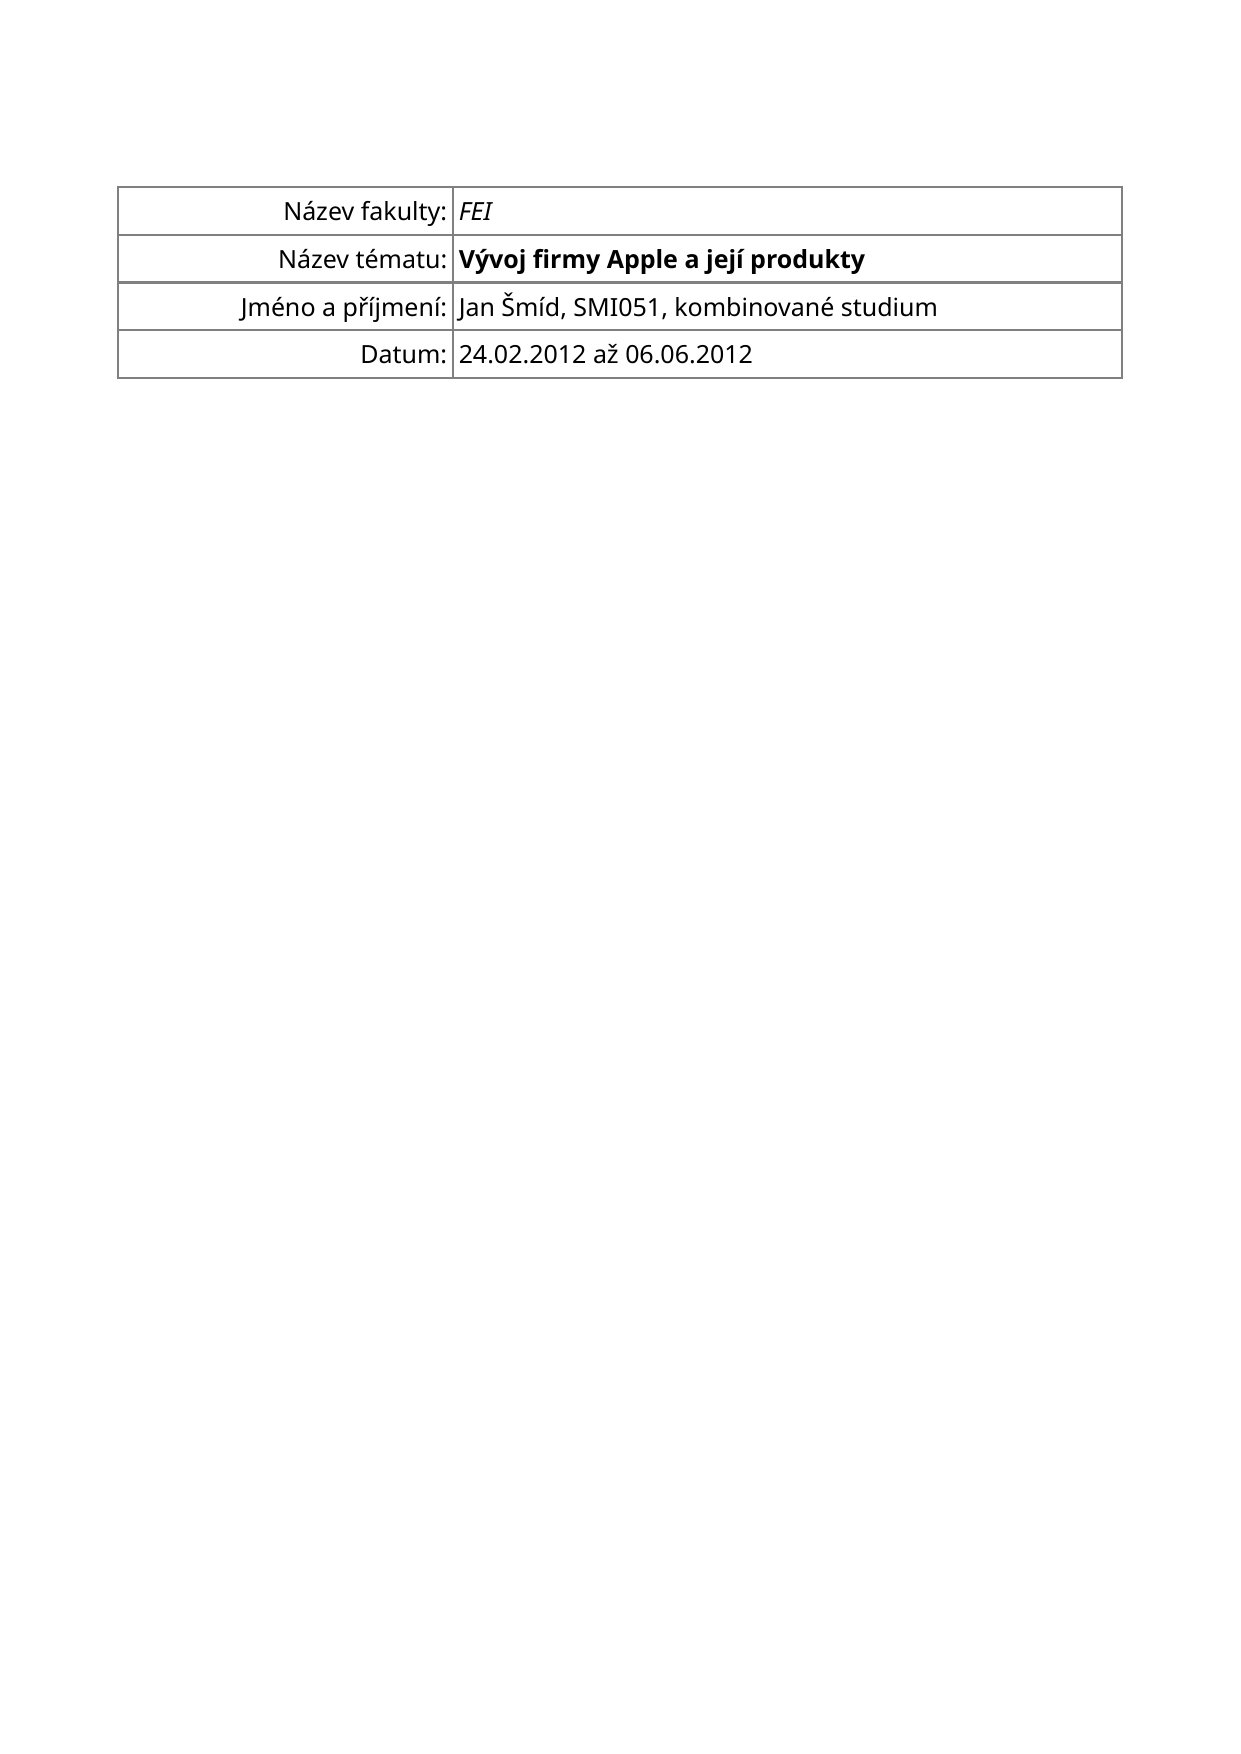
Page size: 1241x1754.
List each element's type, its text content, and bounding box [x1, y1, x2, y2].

table_cell Jan Šmíd, SMI051, kombinované studium [454, 284, 1121, 329]
table_header Název fakulty: [119, 188, 452, 234]
table_cell Jméno a příjmení: [119, 284, 452, 329]
table_cell 24.02.2012 až 06.06.2012 [454, 331, 1121, 377]
table_header FEI [454, 188, 1121, 234]
table_cell Datum: [119, 331, 452, 377]
table_cell Vývoj firmy Apple a její produkty [454, 236, 1121, 281]
table_cell Název tématu: [119, 236, 452, 281]
